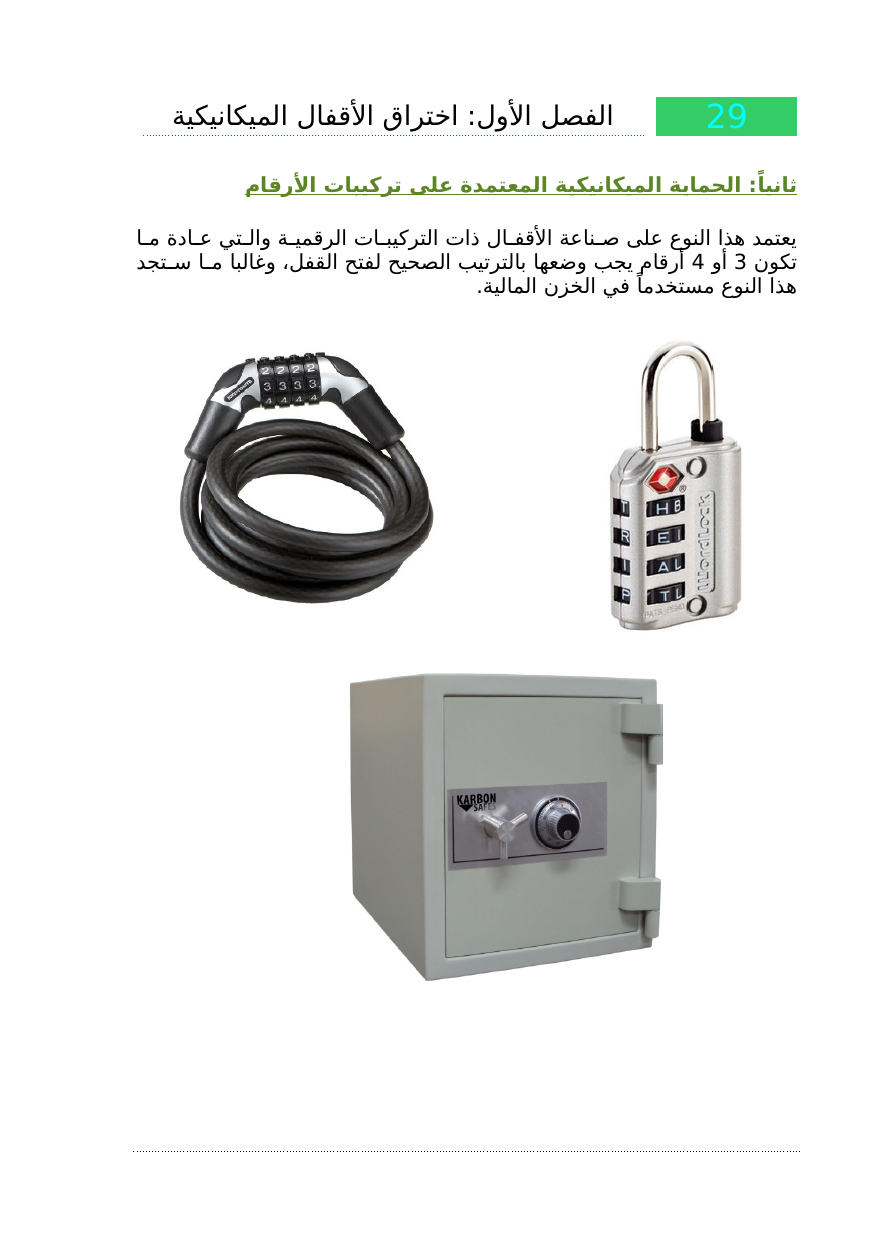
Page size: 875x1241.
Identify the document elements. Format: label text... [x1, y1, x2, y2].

picture [347, 670, 664, 984]
picture [176, 348, 436, 605]
picture [520, 313, 833, 658]
text يعتمد هذا النوع على صناعة الأقفال ذات التركيبات الرقمية والتي عادة ما تكون 3 أو 4 أرقام يجب وضعها بالترتيب الصحيح لفتح القفل، وغالبا ما ستجد هذا النوع مستخدماً في الخزن المالية. [136, 226, 797, 299]
text ثانياً: الحماية الميكانيكية المعتمدة على تركيبات الأرقام [136, 173, 797, 197]
